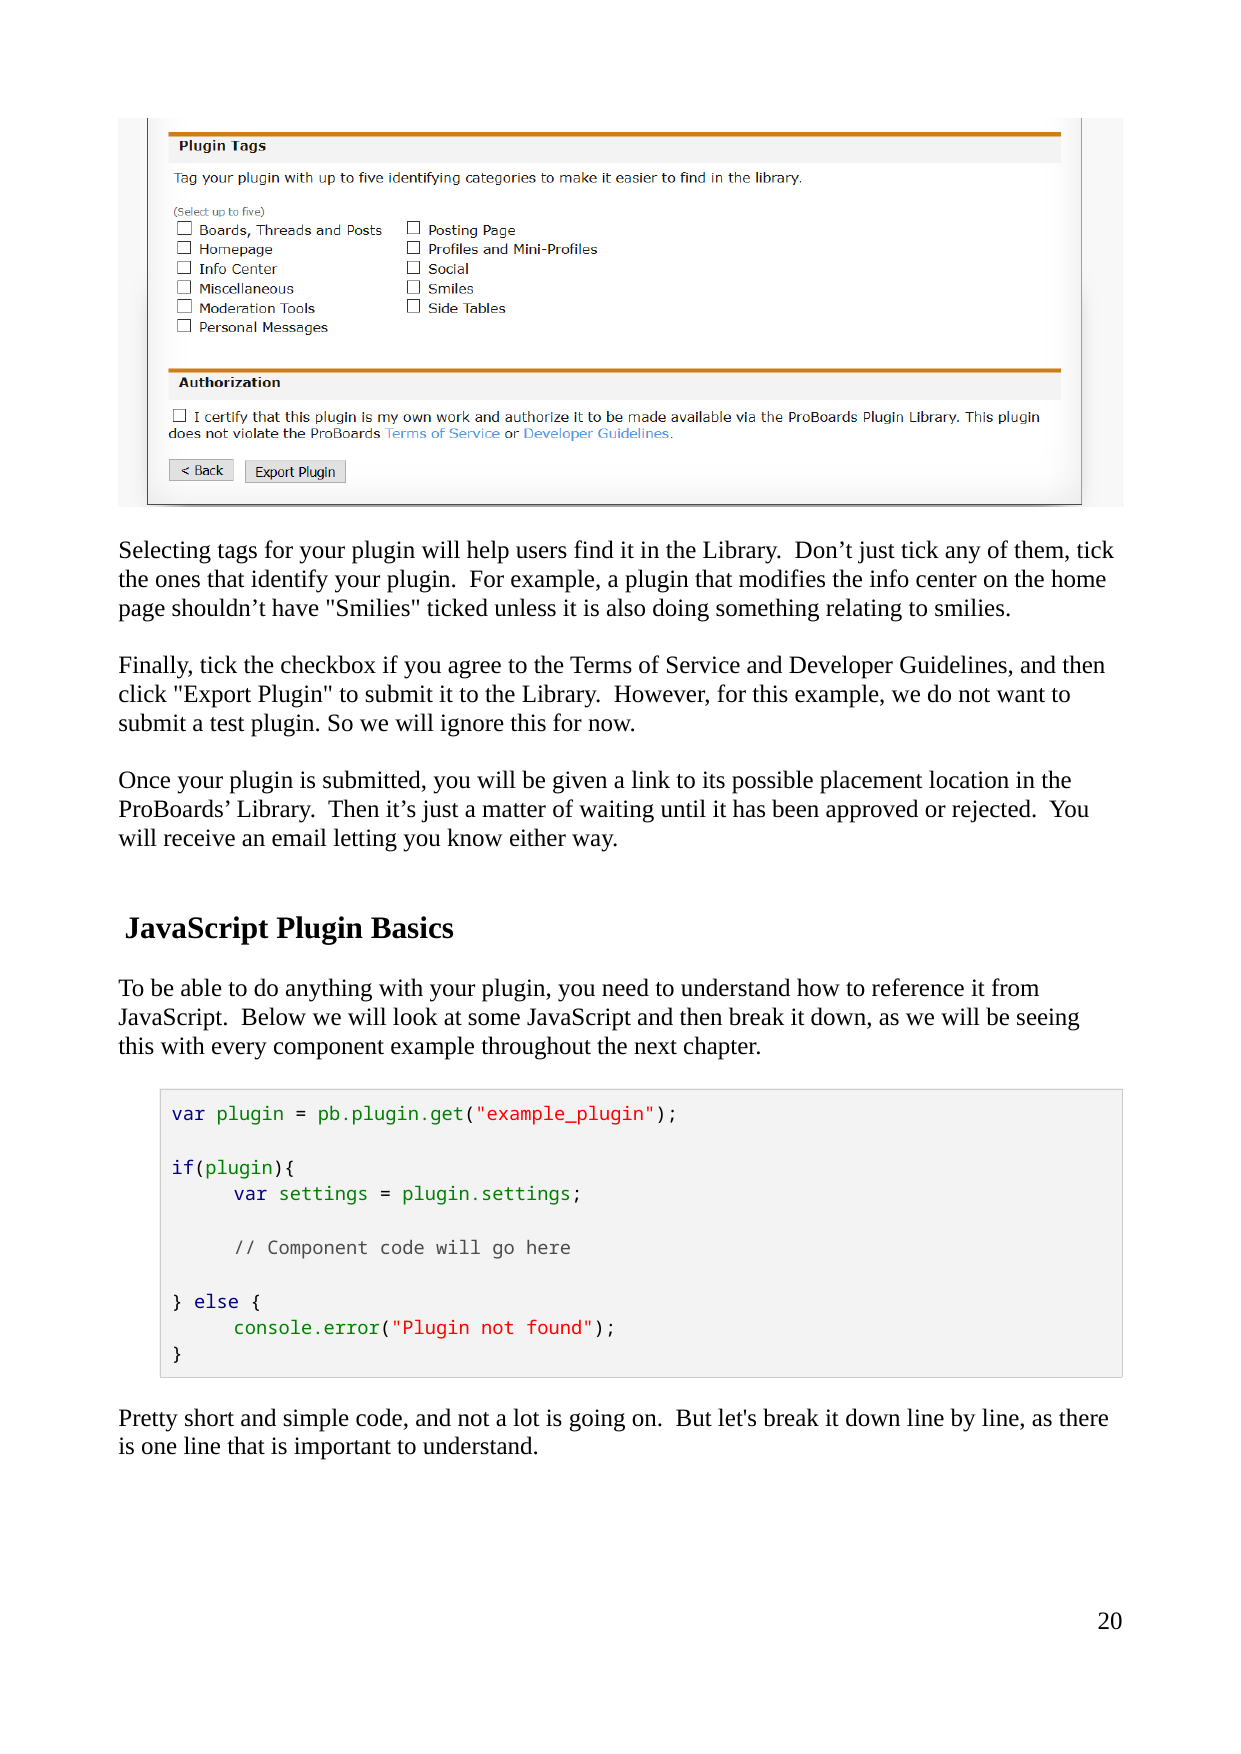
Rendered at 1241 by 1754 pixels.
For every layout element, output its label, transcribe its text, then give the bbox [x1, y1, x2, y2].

text Once your plugin is submitted, you will be given a link to its possible placement location in the ProBoards’ Library. Then it’s just a matter of waiting until it has been approved or rejected. You will receive an email letting you know either way. [118, 765, 1122, 851]
text JavaScript Plugin Basics [118, 909, 1122, 945]
picture [118, 118, 1123, 507]
text var settings = plugin.settings; [161, 1168, 1122, 1194]
text Finally, tick the checkbox if you agree to the Terms of Service and Developer Guidelines, and then click "Export Plugin" to submit it to the Library. However, for this example, we do not want to submit a test plugin. So we will ignore this for now. [118, 650, 1122, 736]
text } else { [161, 1277, 1122, 1302]
text Selecting tags for your plugin will help users find it in the Library. Don’t just tick any of them, tick the ones that identify your plugin. For example, a plugin that modifies the info center on the home page shouldn’t have "Smilies" ticked unless it is also doing something relating to smilies. [118, 535, 1122, 621]
text if(plugin){ [161, 1143, 1122, 1168]
text Pretty short and simple code, and not a lot is going on. But let's break it down line by line, as there is one line that is important to understand. [118, 1403, 1122, 1460]
text console.error("Plugin not found"); [161, 1302, 1122, 1328]
text var plugin = pb.plugin.get("example_plugin"); [161, 1090, 1122, 1114]
text } [161, 1328, 1122, 1377]
text // Component code will go here [161, 1223, 1122, 1248]
text To be able to do anything with your plugin, you need to understand how to reference it from JavaScript. Below we will look at some JavaScript and then break it down, as we will be seeing this with every component example throughout the next chapter. [118, 973, 1122, 1060]
